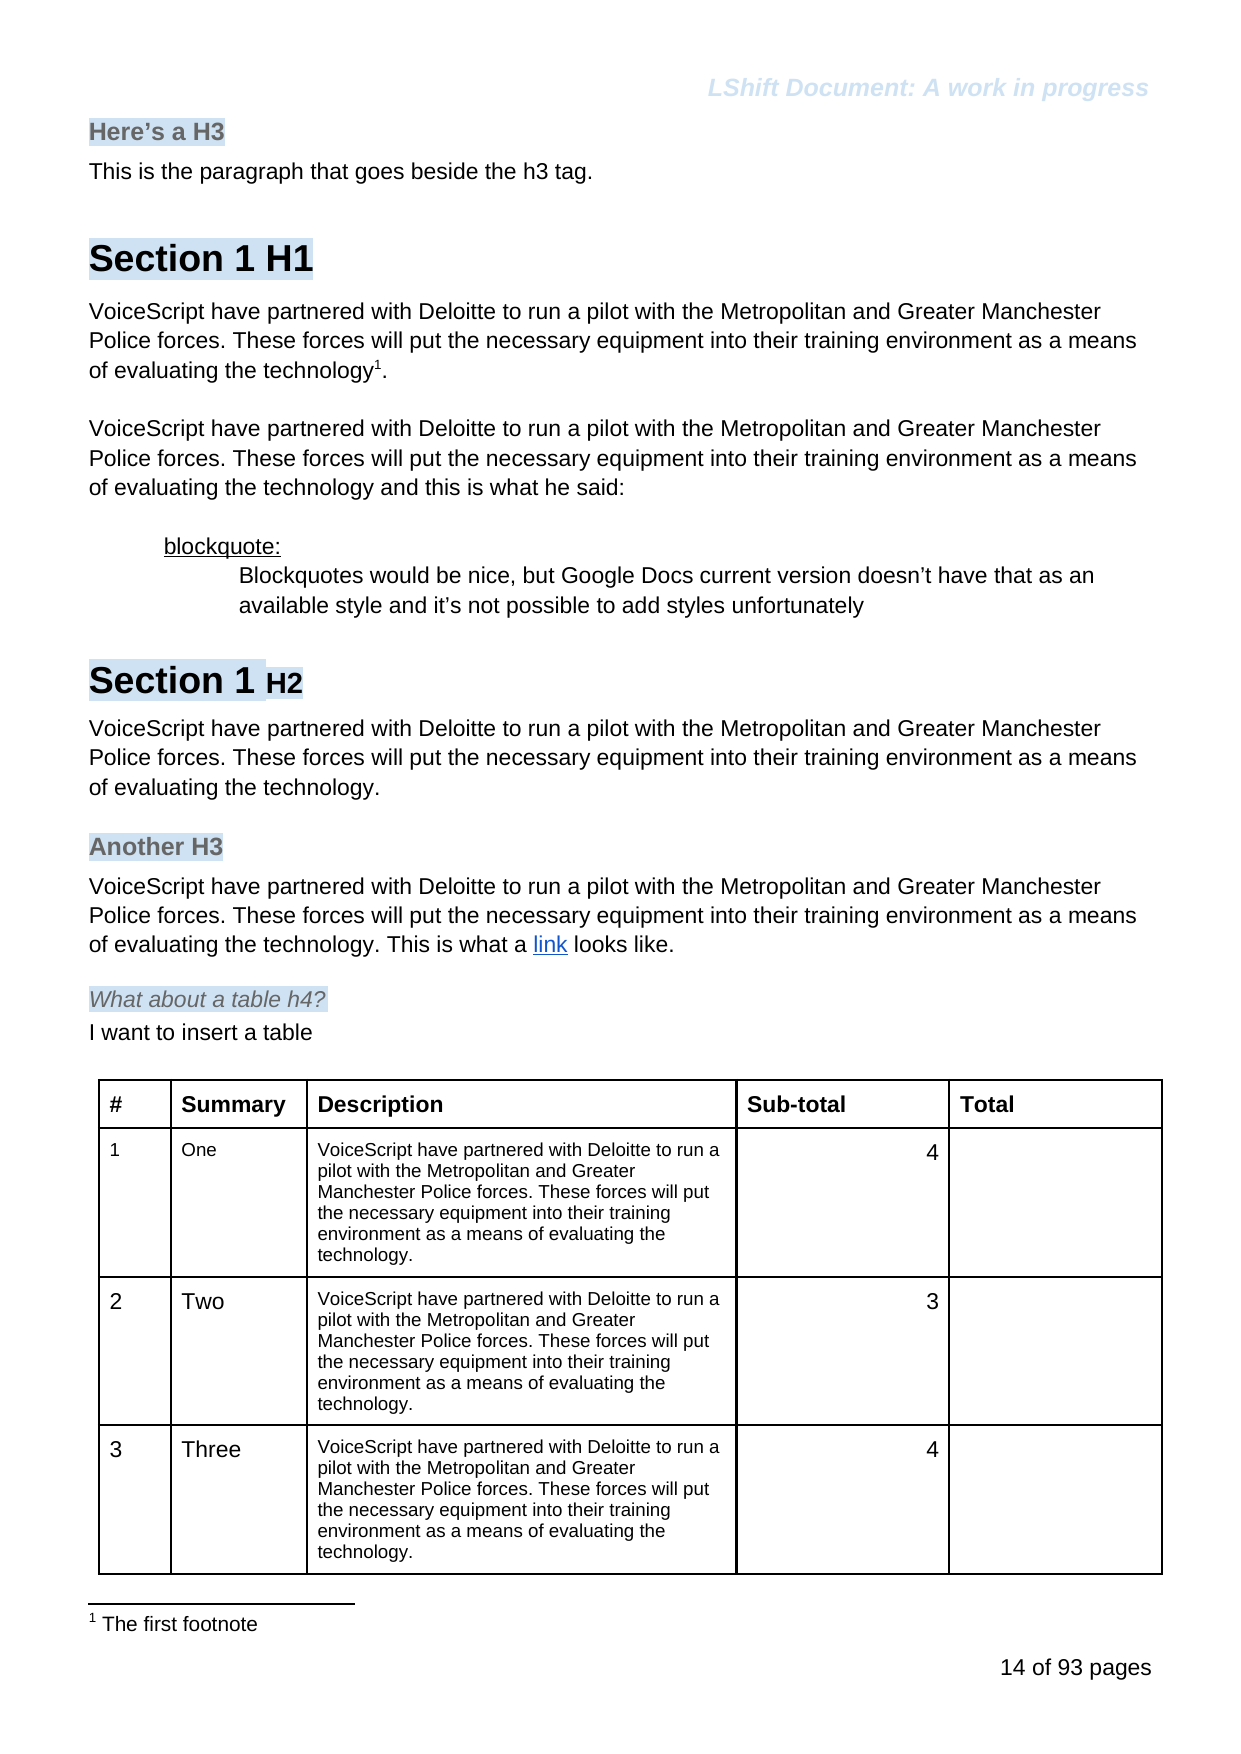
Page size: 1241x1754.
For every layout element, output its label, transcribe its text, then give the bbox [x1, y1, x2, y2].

text VoiceScript have partnered with Deloitte to run a pilot with the Metropolitan and Greater Manchester Police forces. These forces will put the necessary equipment into their training environment as a means of evaluating the technology. [88, 716, 1152, 800]
text The first footnote [88, 1610, 1152, 1636]
table_cell VoiceScript have partnered with Deloitte to run a pilot with the Metropolitan and Greater Manchester Police forces. These forces will put the necessary equipment into their training environment as a means of evaluating the technology. [308, 1129, 735, 1276]
text VoiceScript have partnered with Deloitte to run a pilot with the Metropolitan and Greater Manchester Police forces. These forces will put the necessary equipment into their training environment as a means of evaluating the technology. [88, 298, 1152, 383]
text Blockquotes would be nice, but Google Docs current version doesn’t have that as an available style and it’s not possible to add styles unfortunately [238, 563, 1152, 618]
table_header Description [308, 1081, 735, 1127]
table_cell [950, 1129, 1161, 1276]
table_cell 3 [738, 1278, 948, 1424]
table_cell 4 [738, 1129, 948, 1276]
text This is the paragraph that goes beside the h3 tag. [88, 158, 1152, 184]
table_cell VoiceScript have partnered with Deloitte to run a pilot with the Metropolitan and Greater Manchester Police forces. These forces will put the necessary equipment into their training environment as a means of evaluating the technology. [308, 1426, 735, 1573]
text blockquote: [163, 533, 1152, 559]
subtitle Section 1 H1 [313, 238, 1152, 280]
subtitle Section 1 H2 [266, 659, 1152, 701]
table_cell Three [172, 1426, 306, 1573]
table_cell 1 [100, 1129, 170, 1276]
table_cell [950, 1278, 1161, 1424]
subtitle What about a table h4? [328, 986, 1152, 1012]
table_header Sub-total [738, 1081, 948, 1127]
text VoiceScript have partnered with Deloitte to run a pilot with the Metropolitan and Greater Manchester Police forces. These forces will put the necessary equipment into their training environment as a means of evaluating the technology and this is what he said: [88, 416, 1152, 500]
table_cell One [172, 1129, 306, 1276]
text VoiceScript have partnered with Deloitte to run a pilot with the Metropolitan and Greater Manchester Police forces. These forces will put the necessary equipment into their training environment as a means of evaluating the technology. This is what a link looks like. [88, 873, 1152, 958]
table_cell Two [172, 1278, 306, 1424]
text I want to insert a table [88, 1020, 1152, 1046]
table_cell [950, 1426, 1161, 1573]
table_header # [100, 1081, 170, 1127]
subtitle Another H3 [223, 833, 1152, 861]
table_header Total [950, 1081, 1161, 1127]
table_cell 2 [100, 1278, 170, 1424]
table_header Summary [172, 1081, 306, 1127]
table_cell 4 [738, 1426, 948, 1573]
table_cell 3 [100, 1426, 170, 1573]
subtitle Here’s a H3 [225, 118, 1152, 146]
table_cell VoiceScript have partnered with Deloitte to run a pilot with the Metropolitan and Greater Manchester Police forces. These forces will put the necessary equipment into their training environment as a means of evaluating the technology. [308, 1278, 735, 1424]
